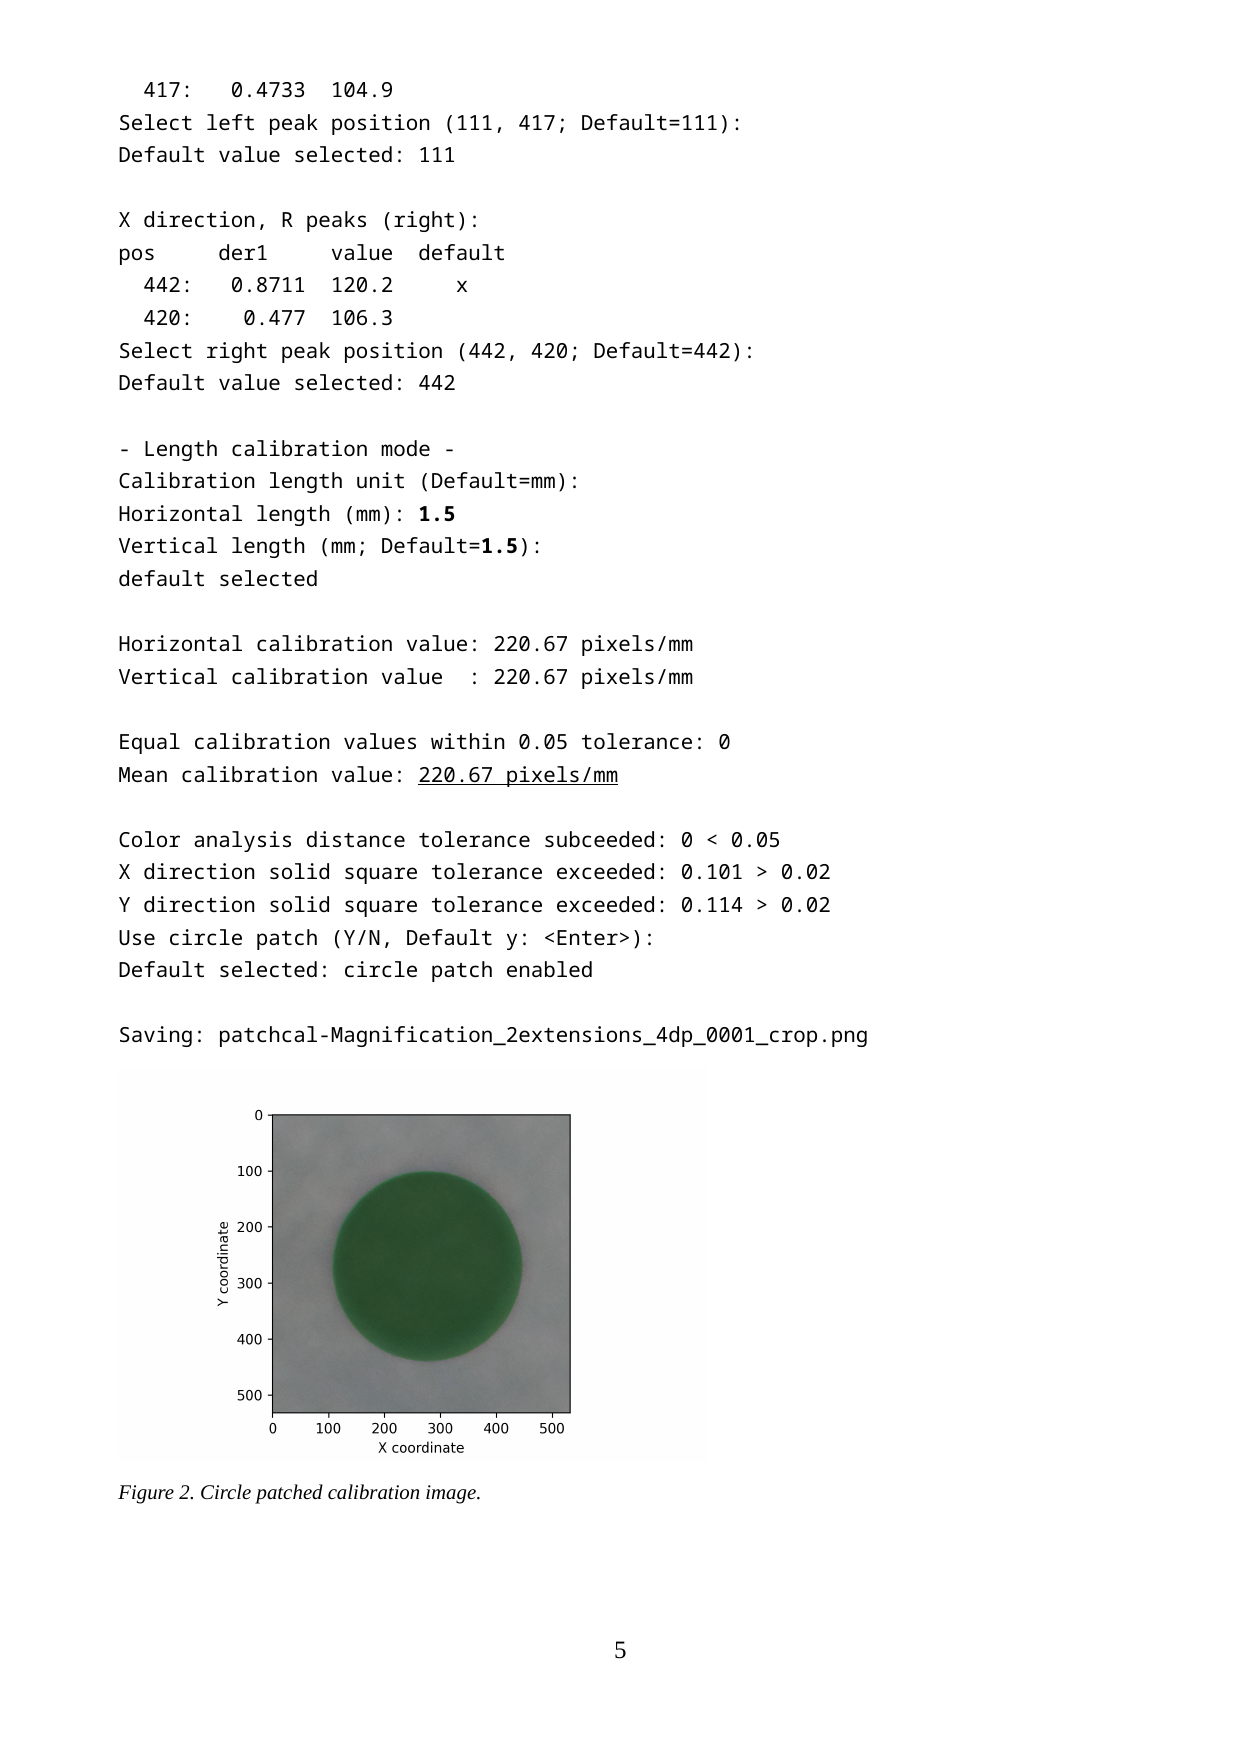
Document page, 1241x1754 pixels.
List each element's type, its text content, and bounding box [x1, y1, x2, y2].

text 417: 0.4733 104.9 Select left peak position (111, 417; Default=111): Default value selected: 111 X direction, R peaks (right): pos der1 value default 442: 0.8711 120.2 x 420: 0.477 106.3 Select right peak position (442, 420; Default=442): Default value selected: 442 - Length calibration mode - Calibration length unit (Default=mm): Horizontal length (mm): 1.5 Vertical length (mm; Default=1.5): default selected Horizontal calibration value: 220.67 pixels/mm Vertical calibration value : 220.67 pixels/mm Equal calibration values within 0.05 tolerance: 0 Mean calibration value: 220.67 pixels/mm Color analysis distance tolerance subceeded: 0 < 0.05 X direction solid square tolerance exceeded: 0.101 > 0.02 Y direction solid square tolerance exceeded: 0.114 > 0.02 Use circle patch (Y/N, Default y: <Enter>): Default selected: circle patch enabled Saving: patchcal-Magnification_2extensions_4dp_0001_crop.png [118, 75, 1122, 1049]
text Figure 2. Circle patched calibration image. [118, 1480, 1122, 1504]
picture [118, 1067, 709, 1462]
